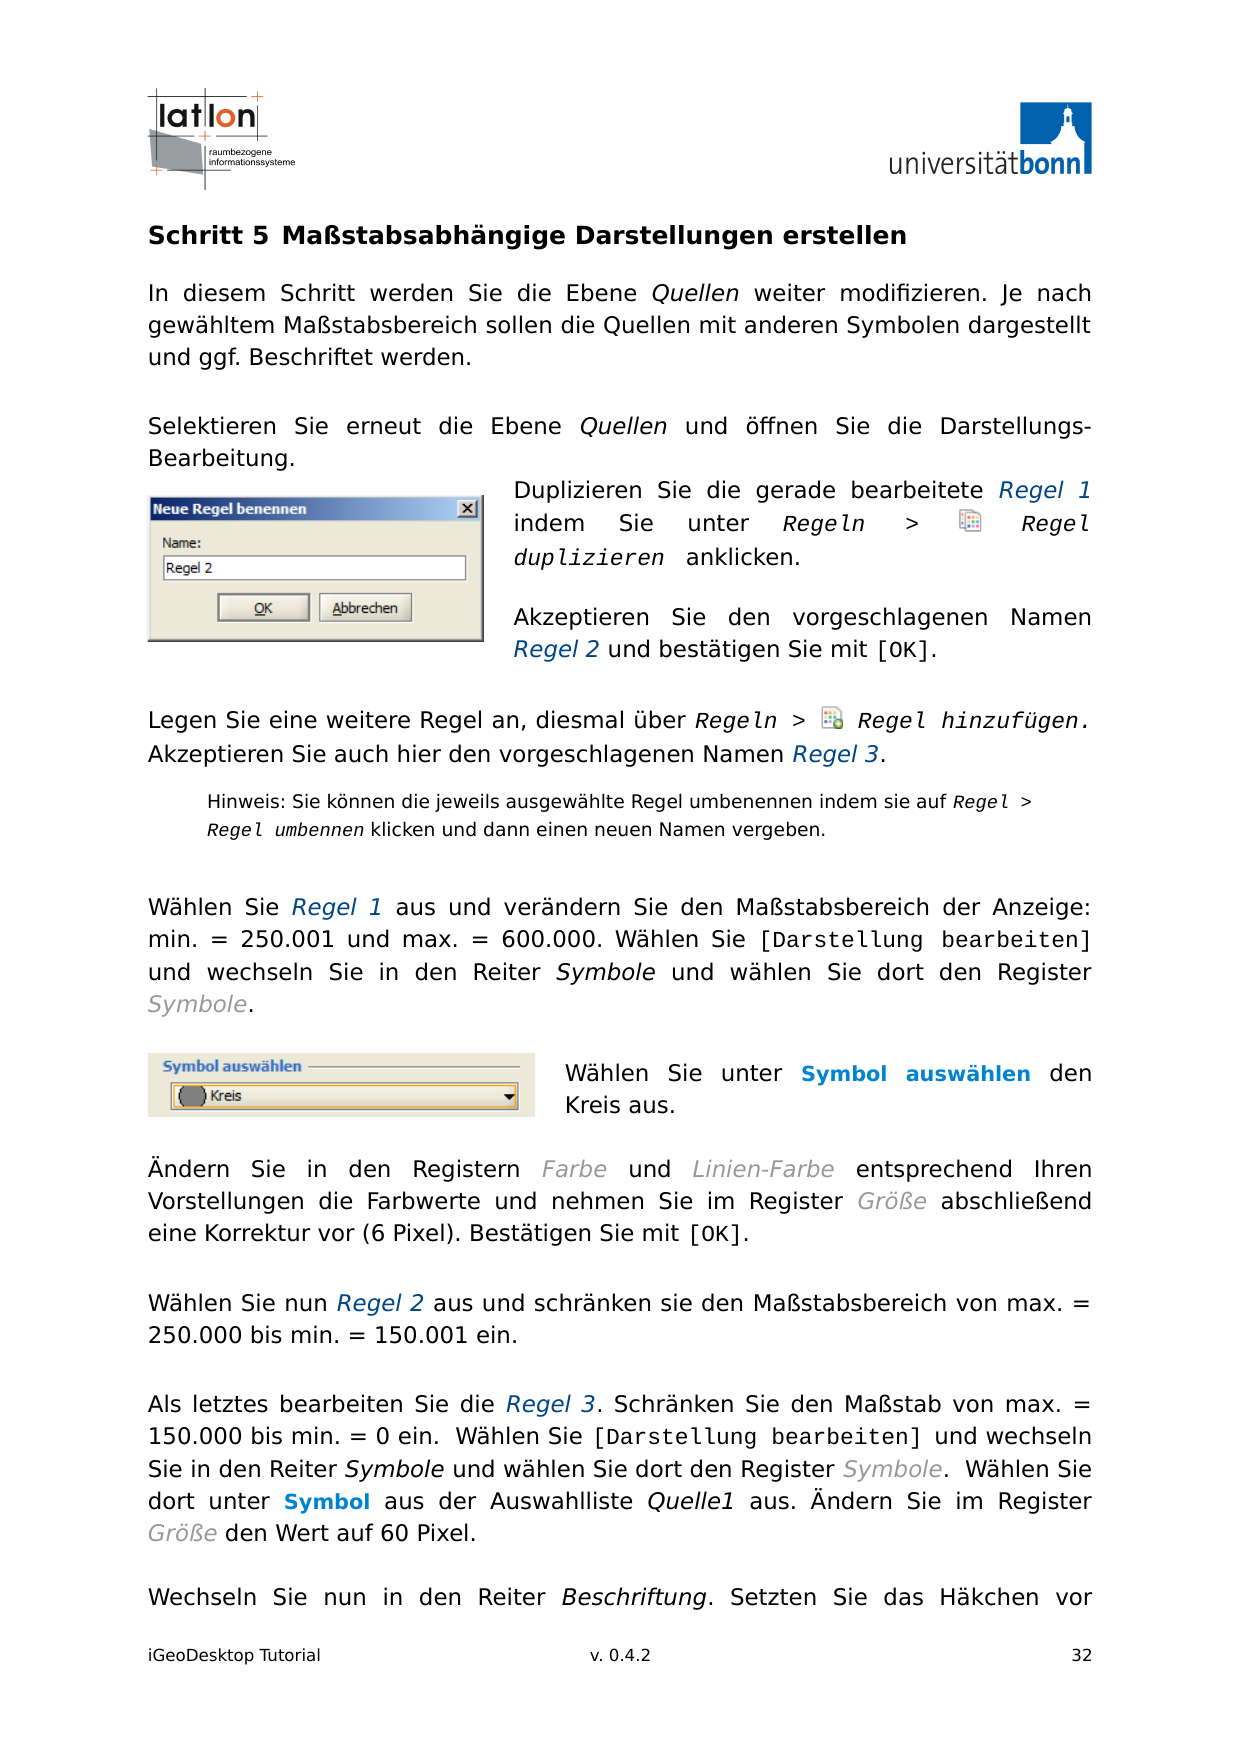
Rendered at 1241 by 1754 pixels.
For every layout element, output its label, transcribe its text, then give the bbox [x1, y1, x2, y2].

picture [147, 495, 484, 642]
text Wählen Sie unter Symbol auswählen den Kreis aus. Ändern Sie in den Registern Farbe und Linien-Farbe entsprechend Ihren Vorstellungen die Farbwerte und nehmen Sie im Register Größe abschließend eine Korrektur vor (6 Pixel). Bestätigen Sie mit [OK]. [148, 1060, 1092, 1248]
picture [889, 102, 1093, 174]
text Selektieren Sie erneut die Ebene Quellen und öffnen Sie die Darstellungs-Bearbeitung. Duplizieren Sie die gerade bearbeitete Regel 1 indem Sie unter Regeln > Regel duplizieren anklicken. Akzeptieren Sie den vorgeschlagenen Namen Regel 2 und bestätigen Sie mit [OK]. [148, 413, 1092, 664]
text Als letztes bearbeiten Sie die Regel 3. Schränken Sie den Maßstab von max. = 150.000 bis min. = 0 ein. Wählen Sie [Darstellung bearbeiten] und wechseln Sie in den Reiter Symbole und wählen Sie dort den Register Symbole. Wählen Sie dort unter Symbol aus der Auswahlliste Quelle1 aus. Ändern Sie im Register Größe den Wert auf 60 Pixel. Wechseln Sie nun in den Reiter Beschriftung. Setzten Sie das Häkchen vor [148, 1391, 1092, 1611]
picture [820, 706, 843, 729]
picture [147, 88, 295, 190]
subtitle Maßstabsabhängige Darstellungen erstellen [148, 221, 1092, 251]
text Legen Sie eine weitere Regel an, diesmal über Regeln > Regel hinzufügen. Akzeptieren Sie auch hier den vorgeschlagenen Namen Regel 3. [148, 706, 1092, 767]
text Wählen Sie Regel 1 aus und verändern Sie den Maßstabsbereich der Anzeige: min. = 250.001 und max. = 600.000. Wählen Sie [Darstellung bearbeiten] und wechseln Sie in den Reiter Symbole und wählen Sie dort den Register Symbole. [148, 894, 1092, 1018]
text In diesem Schritt werden Sie die Ebene Quellen weiter modifizieren. Je nach gewähltem Maßstabsbereich sollen die Quellen mit anderen Symbolen dargestellt und ggf. Beschriftet werden. [148, 281, 1092, 371]
text Wählen Sie nun Regel 2 aus und schränken sie den Maßstabsbereich von max. = 250.000 bis min. = 150.001 ein. [148, 1290, 1092, 1349]
picture [959, 509, 982, 532]
text Hinweis: Sie können die jeweils ausgewählte Regel umbenennen indem sie auf Regel > Regel umbennen klicken und dann einen neuen Namen vergeben. [207, 791, 1033, 842]
picture [147, 1053, 536, 1117]
